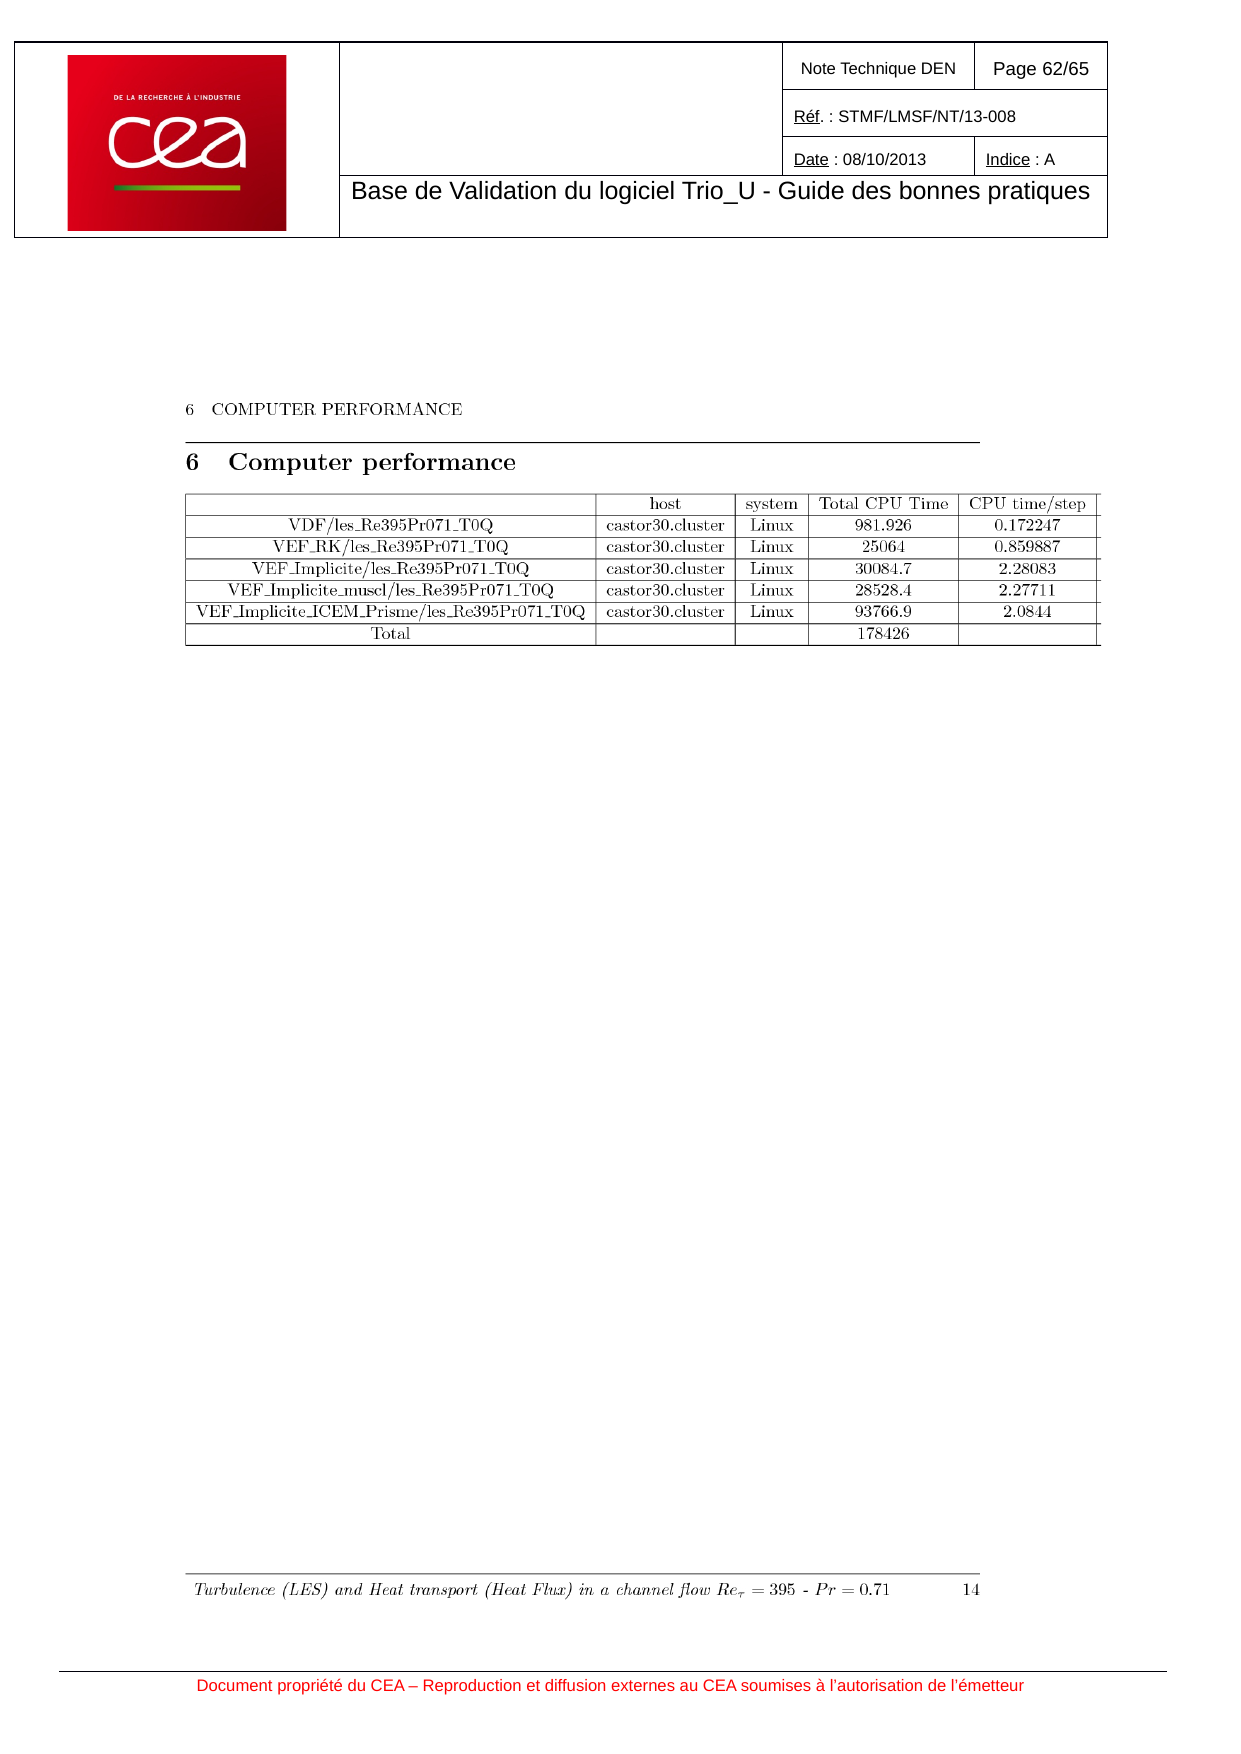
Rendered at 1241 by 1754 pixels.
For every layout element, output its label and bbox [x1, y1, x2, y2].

picture [67, 55, 287, 231]
picture [59, 266, 1102, 1666]
